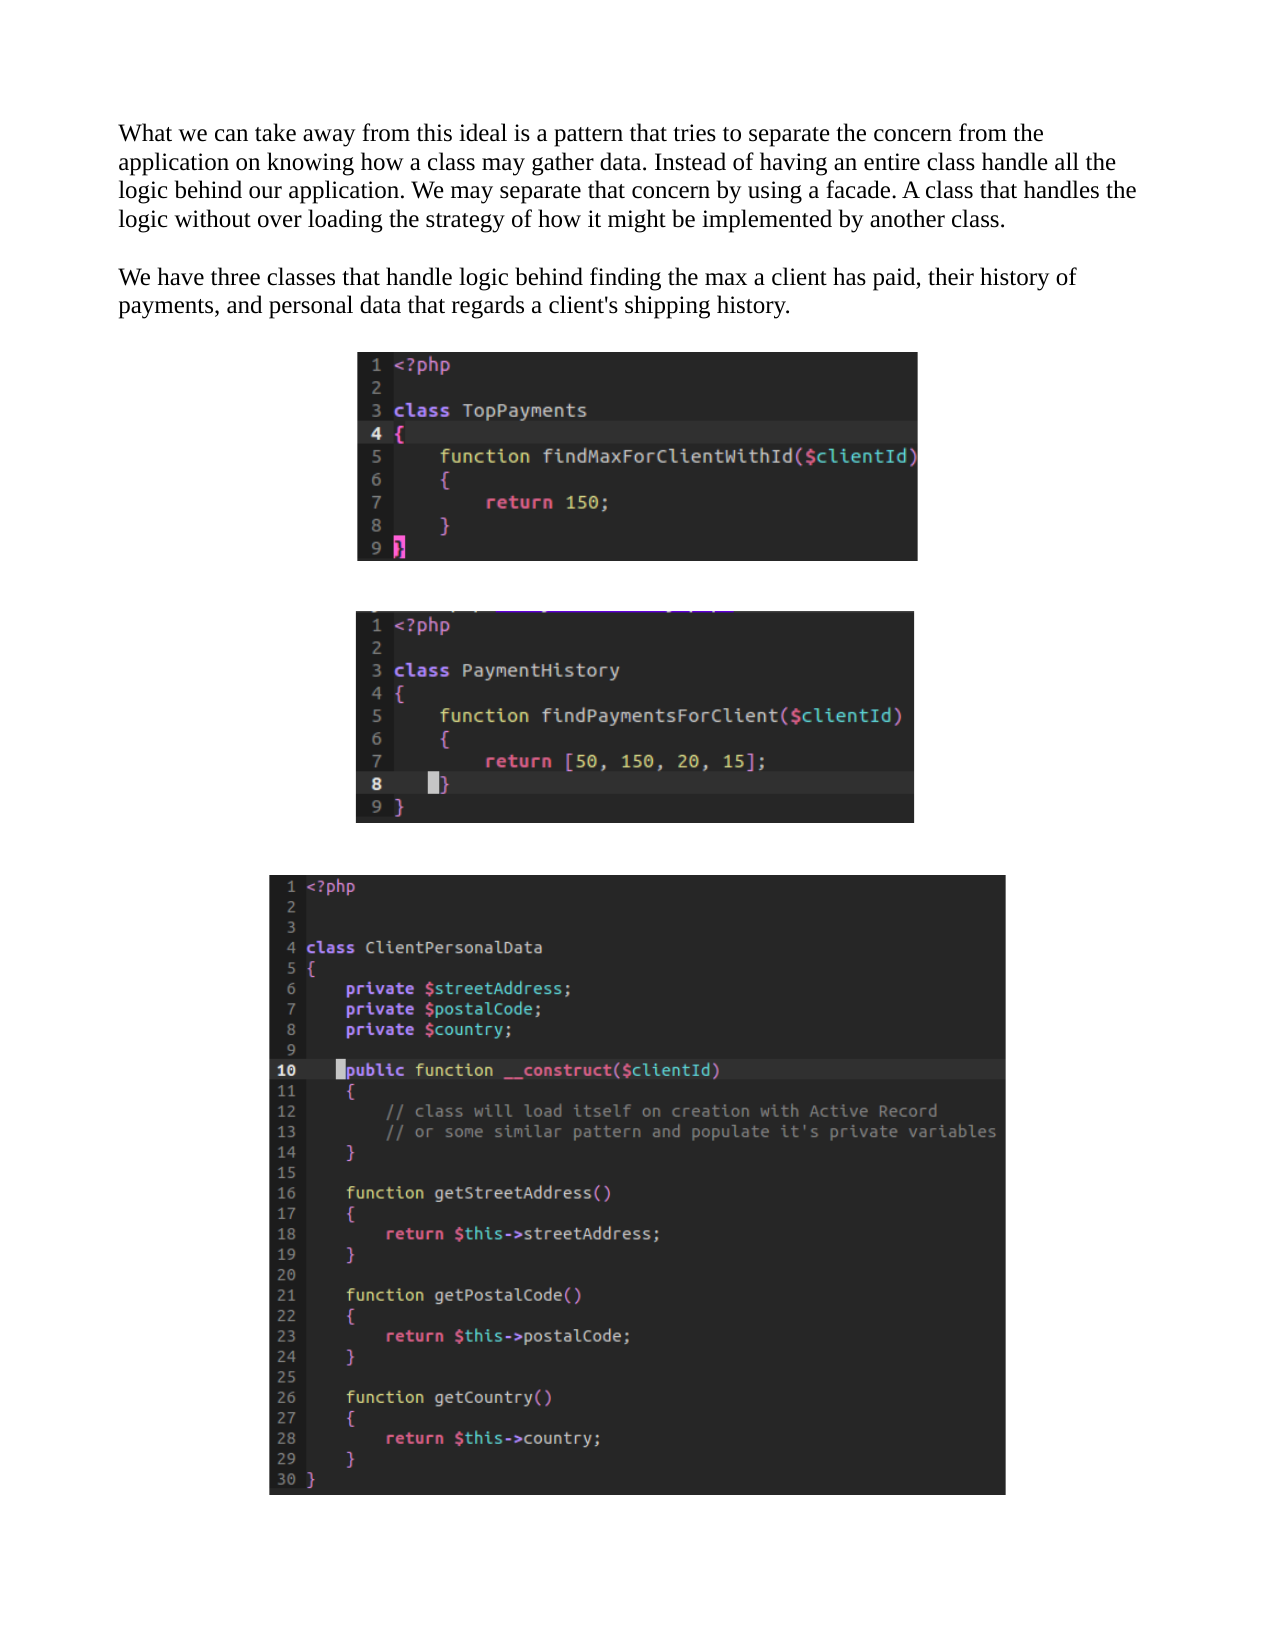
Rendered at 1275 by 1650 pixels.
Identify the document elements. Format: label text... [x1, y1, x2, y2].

picture [355, 611, 915, 823]
picture [357, 352, 918, 561]
text We have three classes that handle logic behind finding the max a client has paid, their history of payments, and personal data that regards a client's shipping history. [118, 262, 1157, 319]
picture [269, 875, 1006, 1495]
text What we can take away from this ideal is a pattern that tries to separate the concern from the application on knowing how a class may gather data. Instead of having an entire class handle all the logic behind our application. We may separate that concern by using a facade. A class that handles the logic without over loading the strategy of how it might be implemented by another class. [118, 118, 1157, 233]
